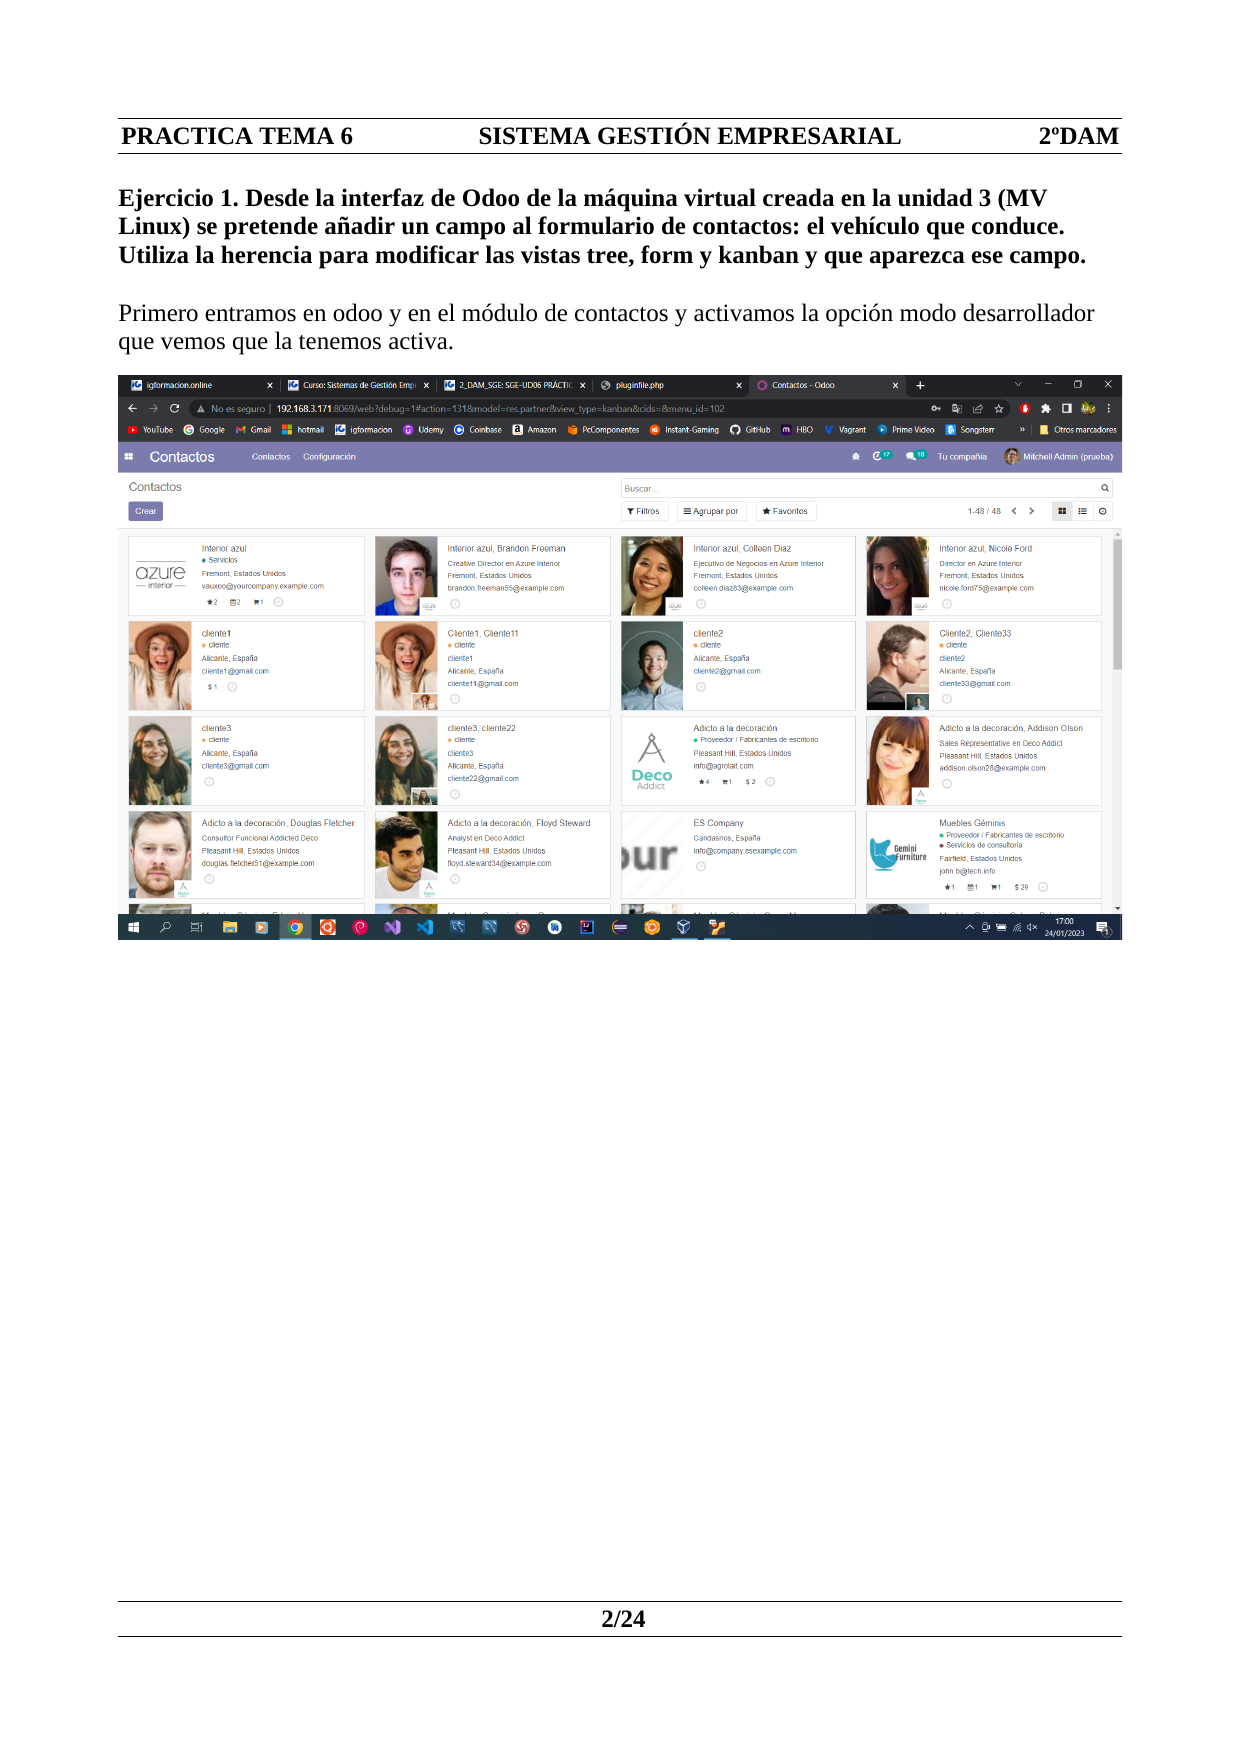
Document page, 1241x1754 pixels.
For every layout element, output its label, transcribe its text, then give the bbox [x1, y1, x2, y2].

picture [118, 375, 1123, 940]
text Ejercicio 1. Desde la interfaz de Odoo de la máquina virtual creada en la unidad 3 (MV Linux) se pretende añadir un campo al formulario de contactos: el vehículo que conduce. Utiliza la herencia para modificar las vistas tree, form y kanban y que aparezca ese campo. [118, 183, 1122, 269]
text Primero entramos en odoo y en el módulo de contactos y activamos la opción modo desarrollador que vemos que la tenemos activa. [118, 298, 1122, 355]
